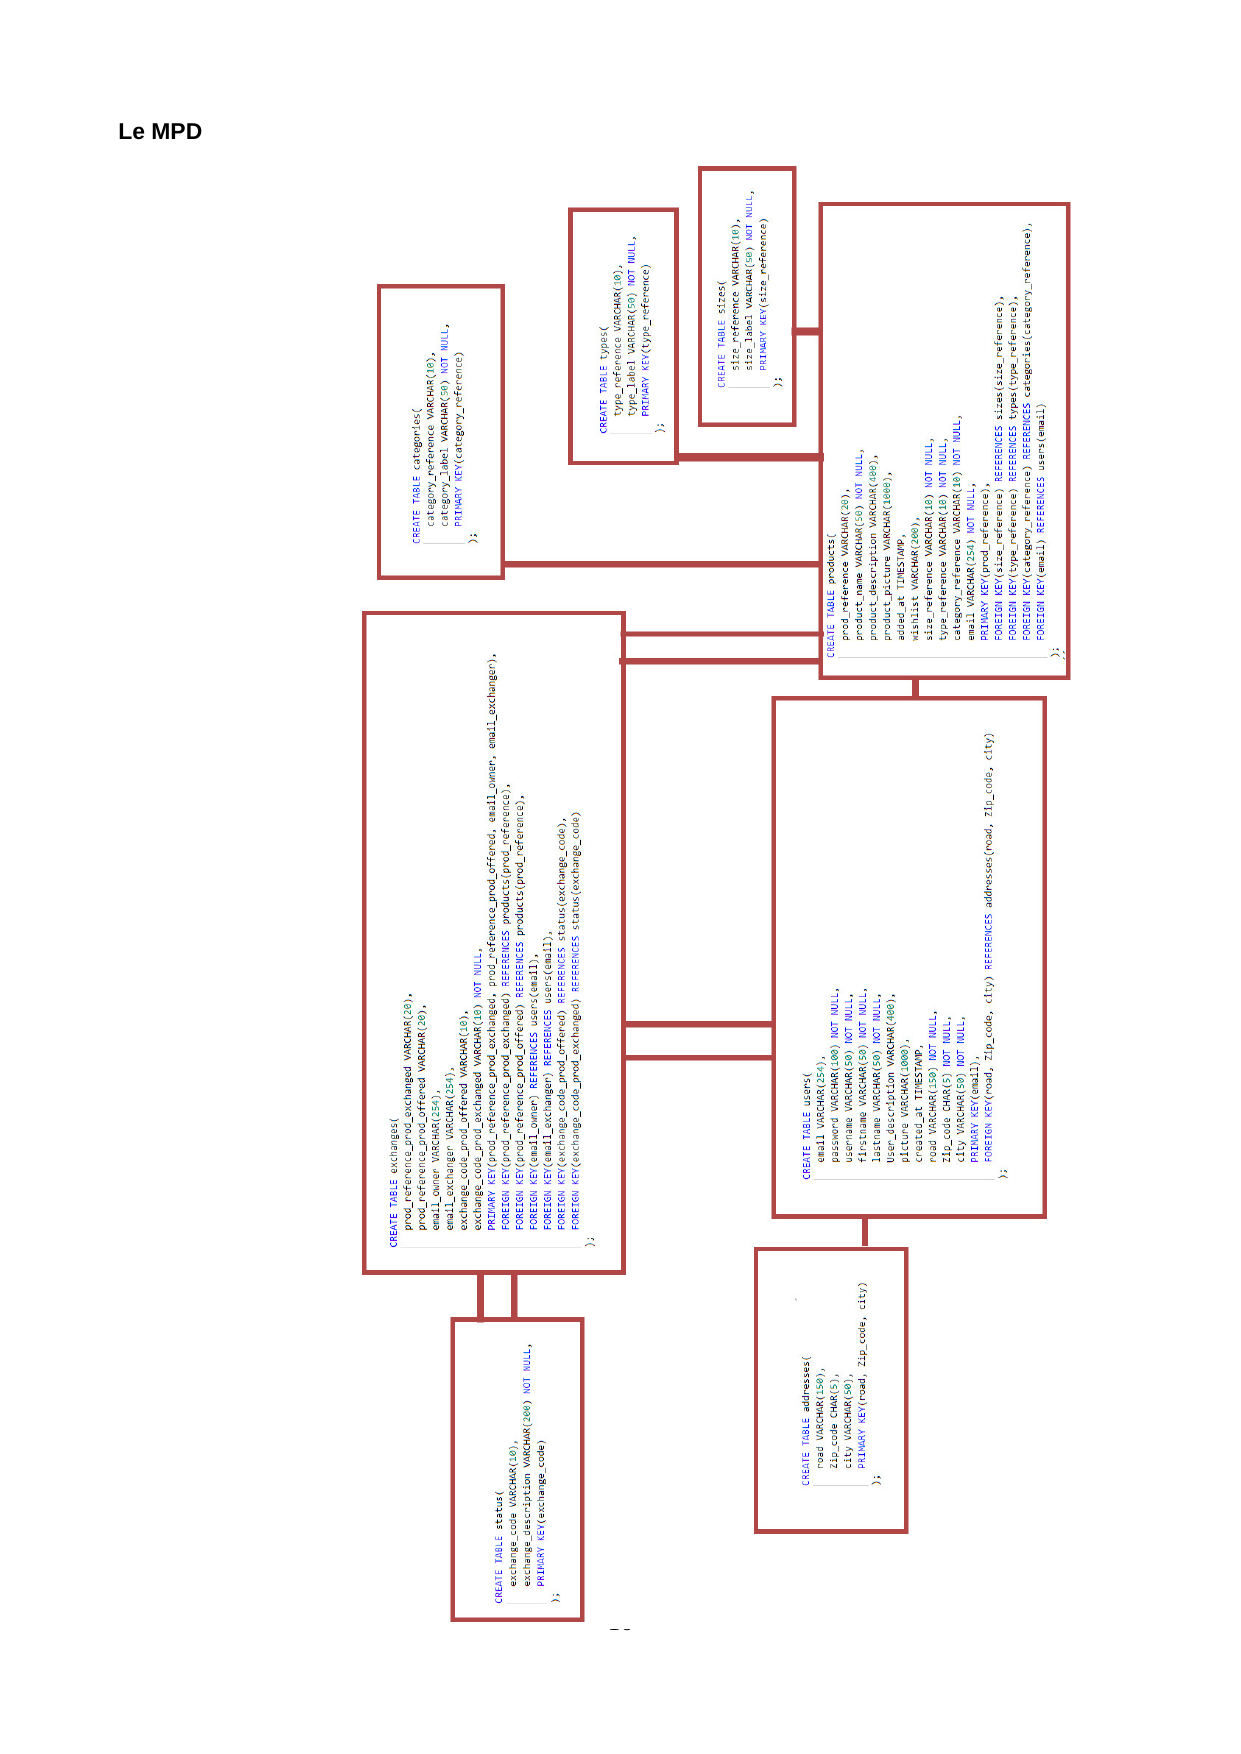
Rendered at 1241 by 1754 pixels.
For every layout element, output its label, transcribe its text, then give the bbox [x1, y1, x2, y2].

subtitle Le MPD [118, 118, 1122, 144]
picture [325, 152, 1098, 1629]
